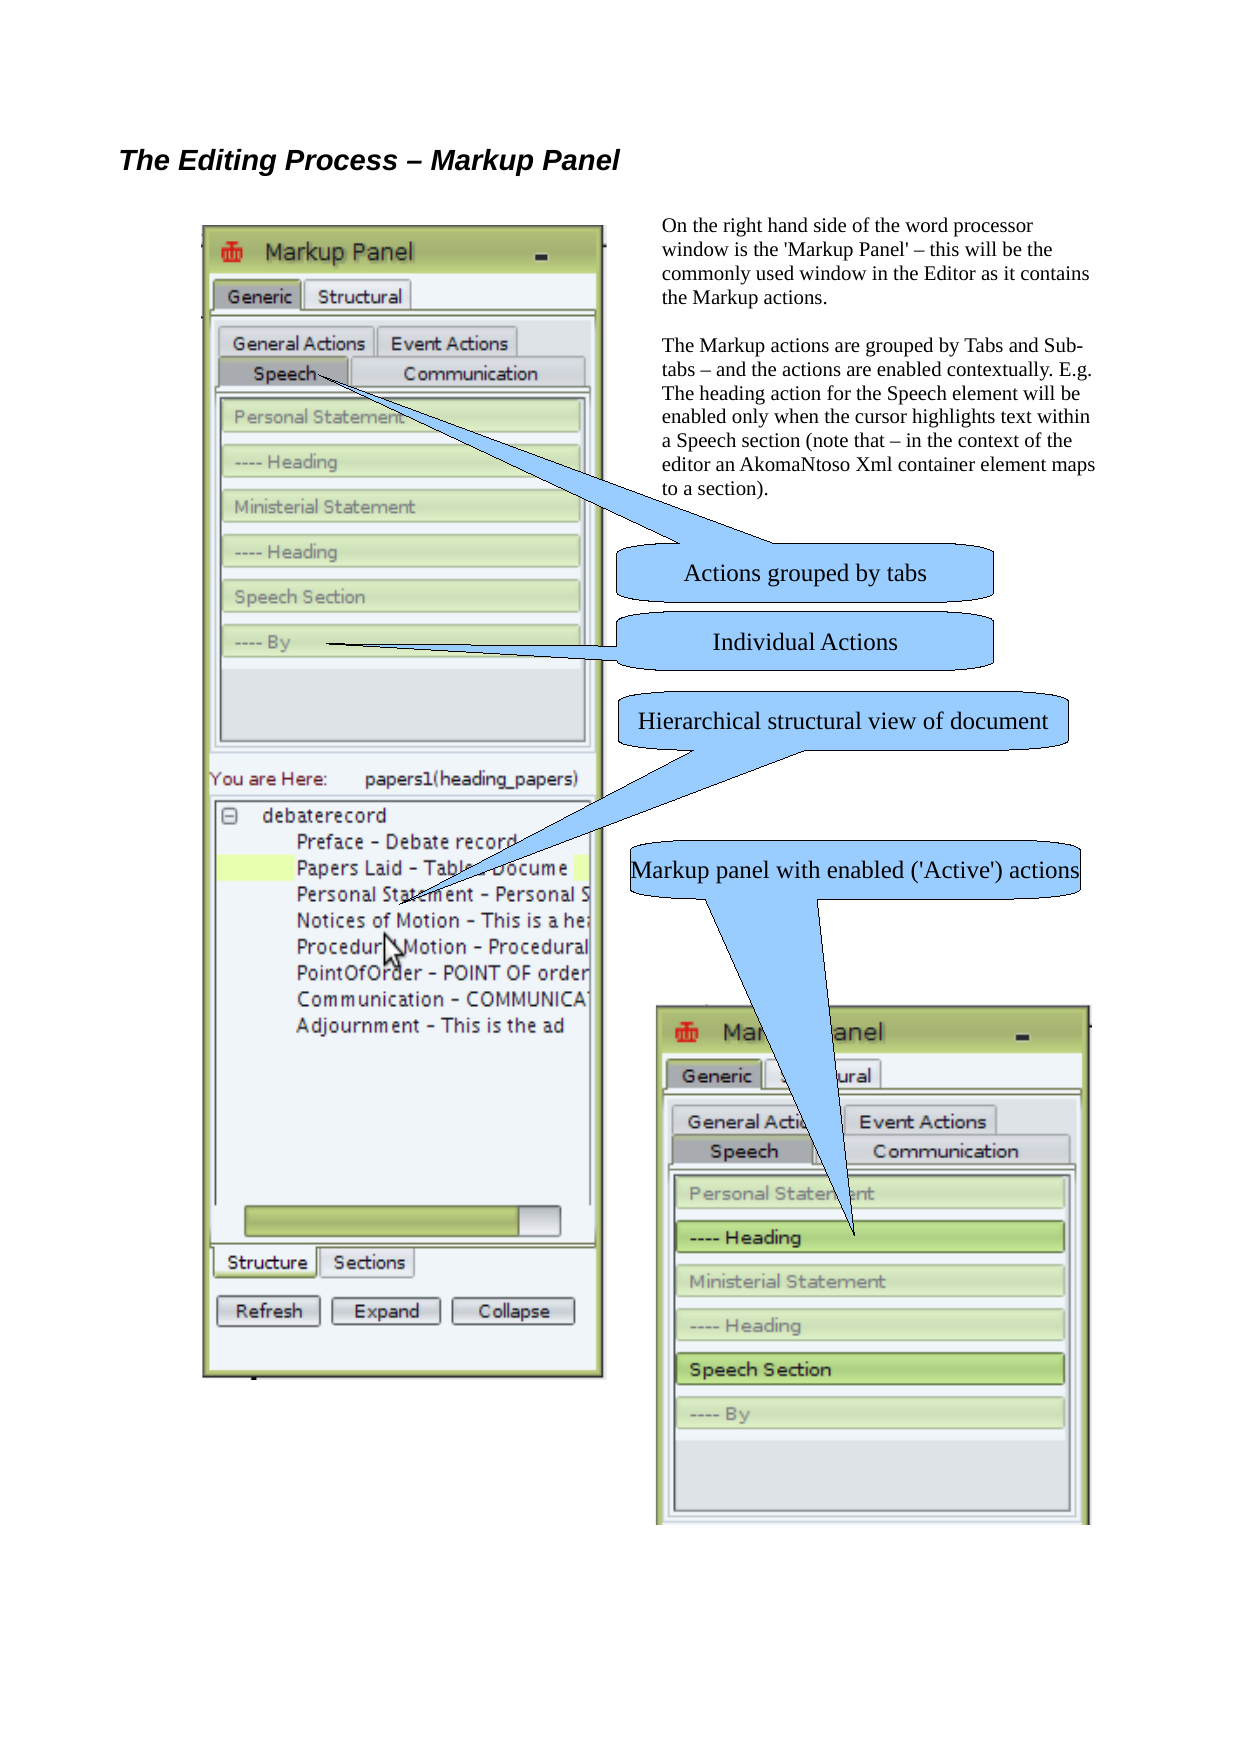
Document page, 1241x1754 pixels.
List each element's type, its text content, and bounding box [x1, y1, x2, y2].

picture [201, 225, 607, 1380]
picture [655, 1004, 1092, 1525]
subtitle The Editing Process – Markup Panel [118, 143, 1122, 177]
